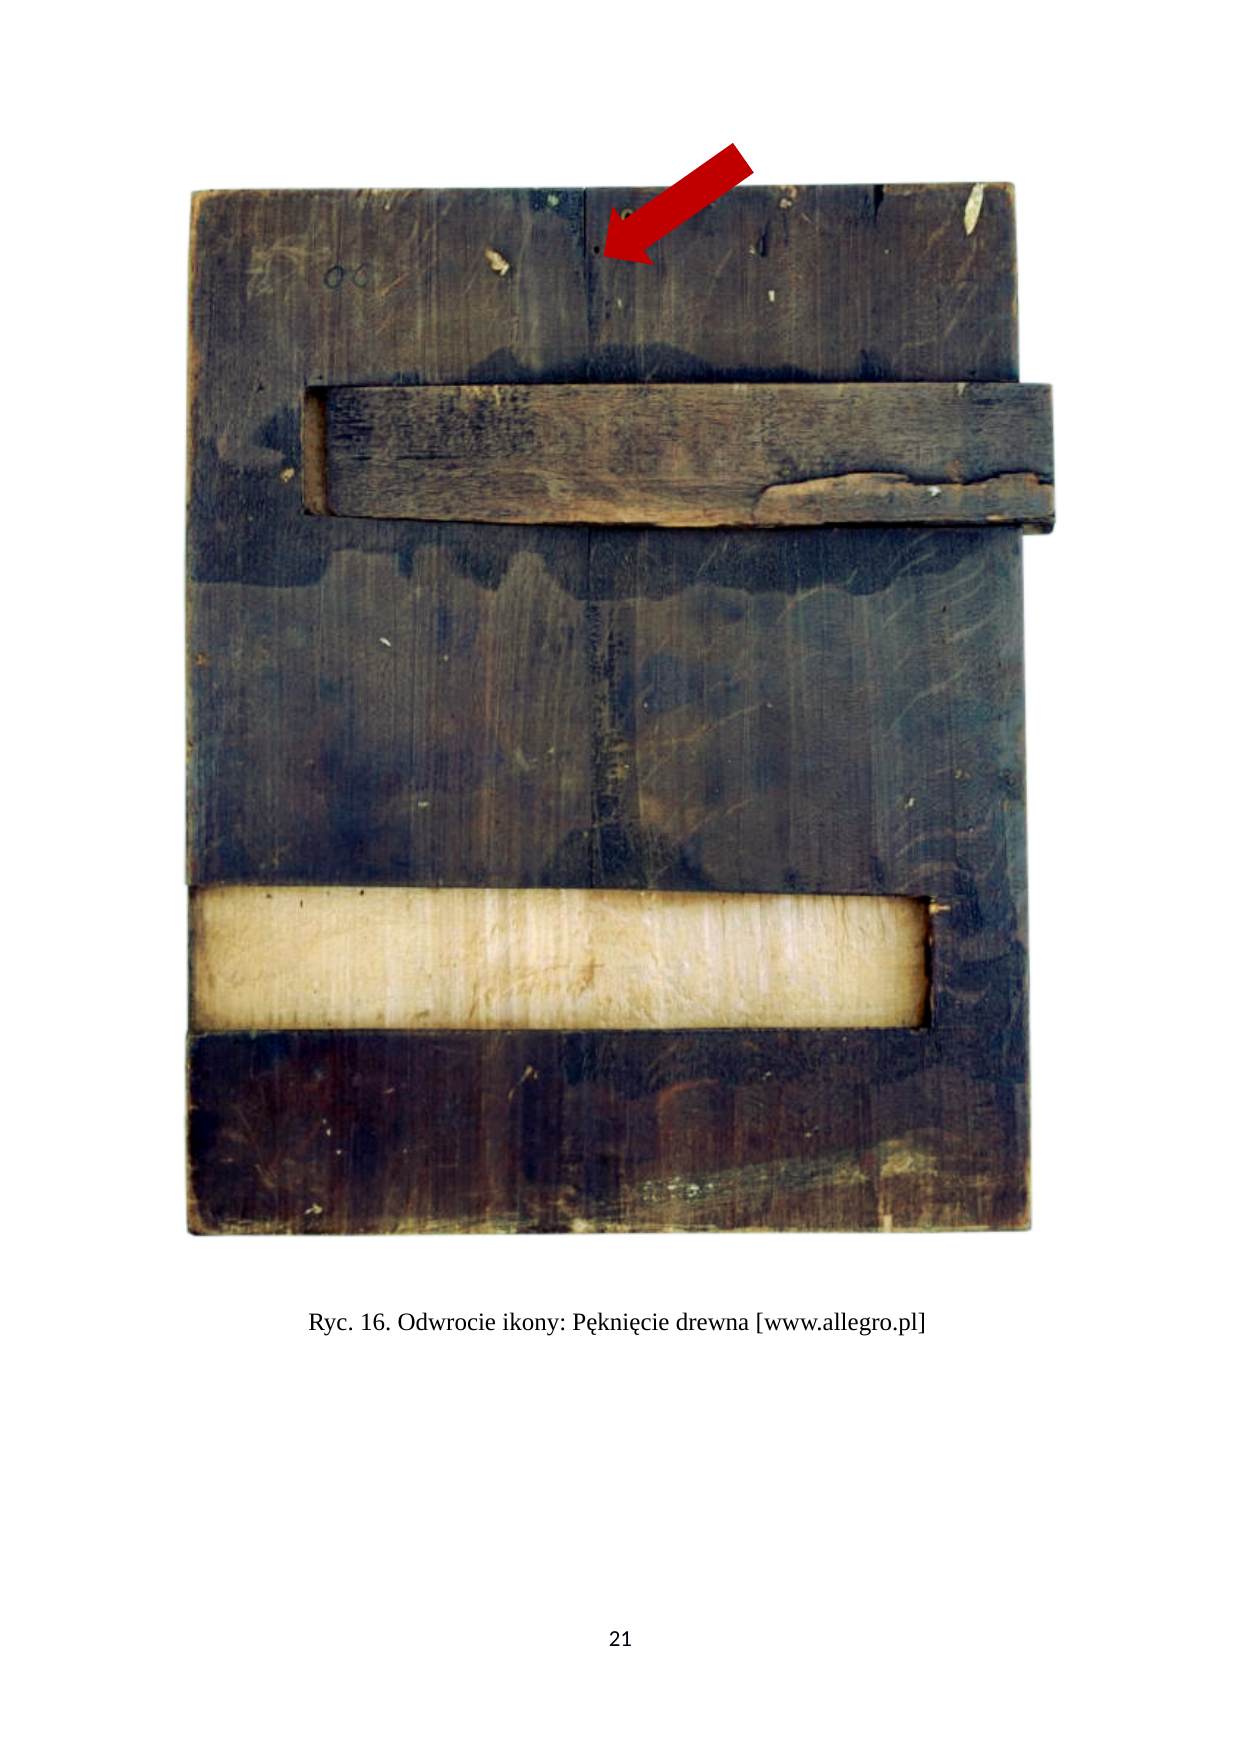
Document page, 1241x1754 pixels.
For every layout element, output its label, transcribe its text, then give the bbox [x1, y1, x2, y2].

picture [147, 147, 1093, 1273]
text Ryc. 16. Odwrocie ikony: Pęknięcie drewna [www.allegro.pl] [148, 1307, 1093, 1336]
